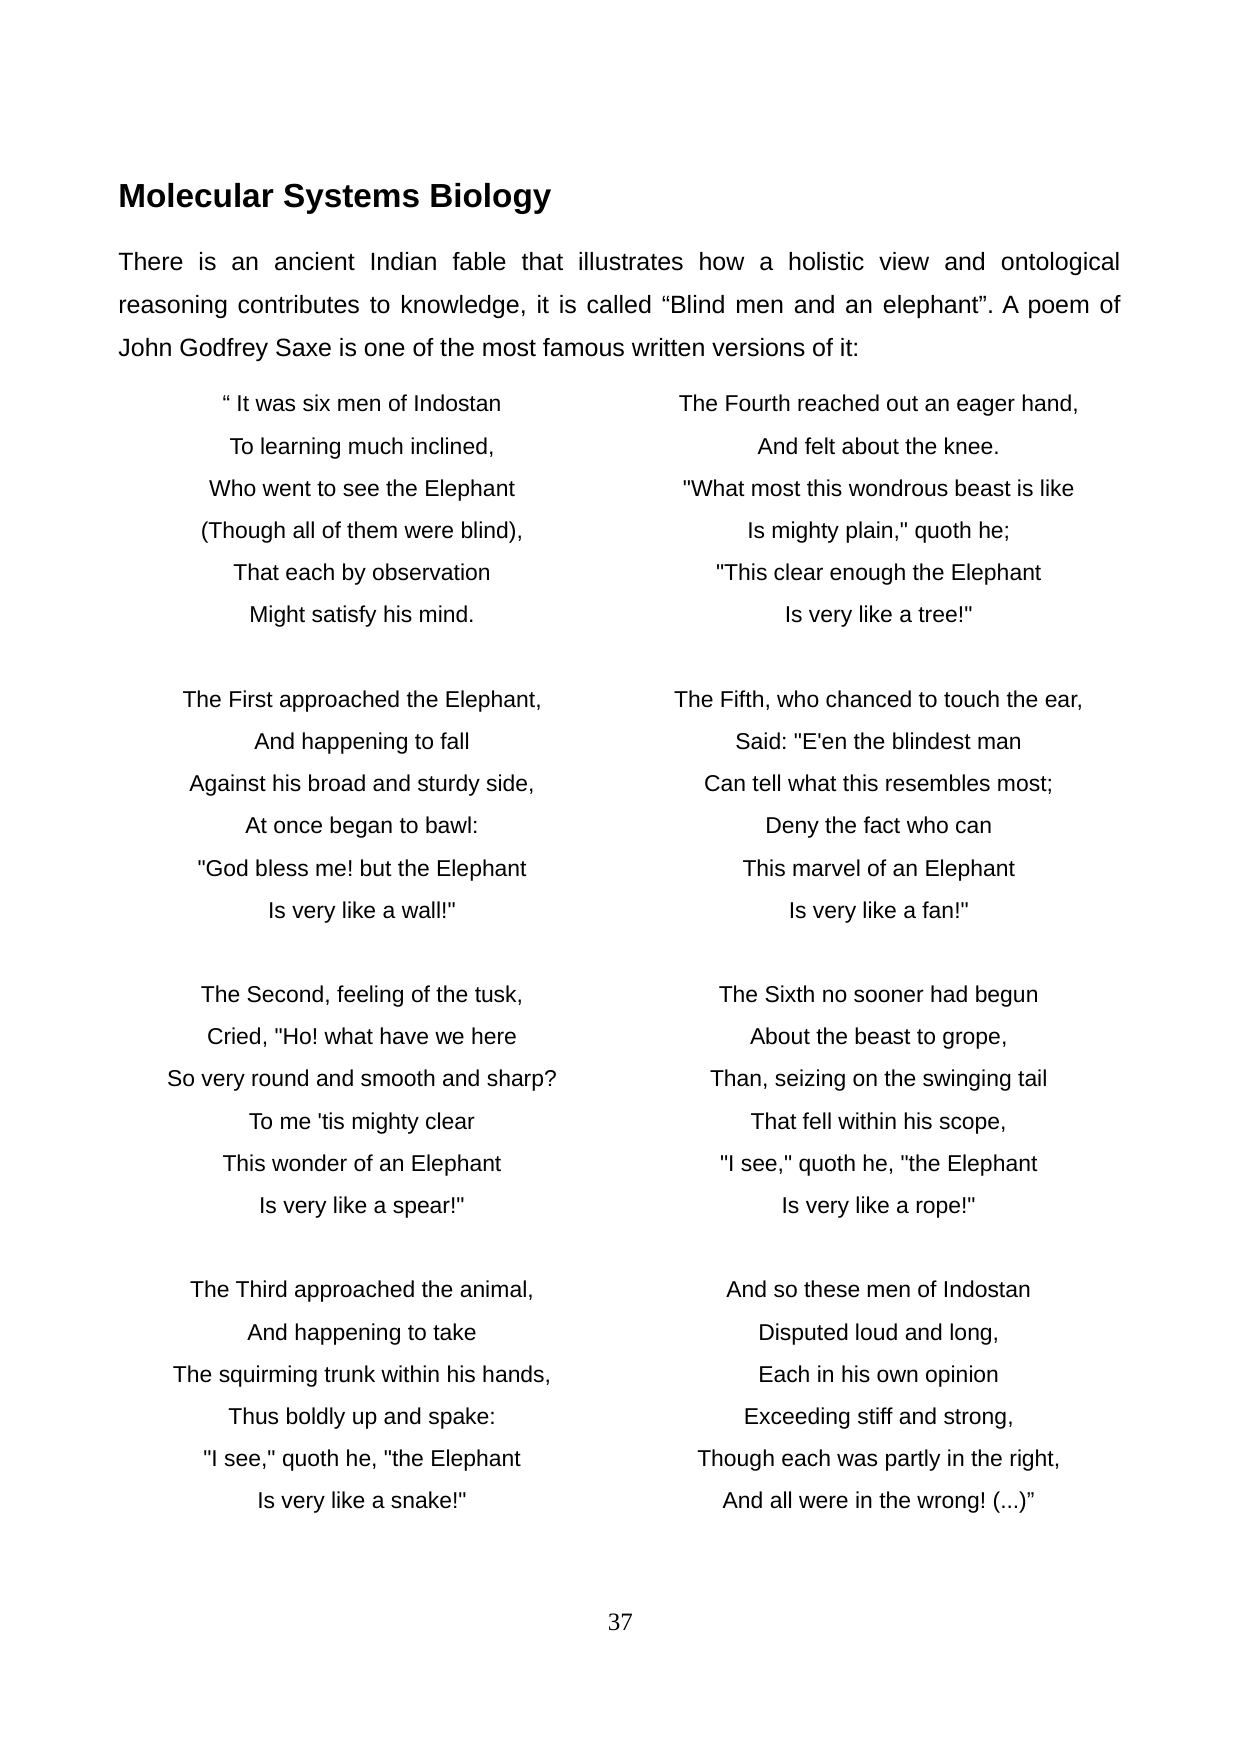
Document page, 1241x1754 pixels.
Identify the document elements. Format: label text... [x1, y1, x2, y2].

text So very round and smooth and sharp? [118, 1065, 605, 1092]
text That fell within his scope, [635, 1108, 1122, 1134]
text Said: "E'en the blindest man [635, 728, 1122, 754]
text And happening to fall [118, 728, 605, 754]
text Exceeding stiff and strong, [635, 1403, 1122, 1429]
text Is very like a fan!" [635, 897, 1122, 923]
text Cried, "Ho! what have we here [118, 1023, 605, 1049]
text The Second, feeling of the tusk, [118, 981, 605, 1007]
text That each by observation [118, 559, 605, 586]
text And felt about the knee. [635, 433, 1122, 459]
text This marvel of an Elephant [635, 854, 1122, 881]
text Is very like a wall!" [118, 897, 605, 923]
text About the beast to grope, [635, 1023, 1122, 1049]
text Though each was partly in the right, [635, 1445, 1122, 1471]
text This wonder of an Elephant [118, 1150, 605, 1176]
text Who went to see the Elephant [118, 475, 605, 501]
text Can tell what this resembles most; [635, 770, 1122, 796]
text Against his broad and sturdy side, [118, 770, 605, 796]
text And happening to take [118, 1318, 605, 1345]
text And all were in the wrong! (...)” [635, 1487, 1122, 1514]
text The Fifth, who chanced to touch the ear, [635, 686, 1122, 712]
text (Though all of them were blind), [118, 517, 605, 543]
text Is very like a snake!" [118, 1487, 605, 1514]
text Is very like a rope!" [635, 1192, 1122, 1218]
subtitle Molecular Systems Biology [118, 176, 1122, 215]
text Is mighty plain," quoth he; [635, 517, 1122, 543]
text "This clear enough the Elephant [635, 559, 1122, 586]
text “ It was six men of Indostan [118, 390, 605, 417]
text "What most this wondrous beast is like [635, 475, 1122, 501]
text At once began to bawl: [118, 812, 605, 839]
text Deny the fact who can [635, 812, 1122, 839]
text There is an ancient Indian fable that illustrates how a holistic view and ontological reasoning contributes to knowledge, it is called “Blind men and an elephant”. A poem of John Godfrey Saxe is one of the most famous written versions of it: [118, 246, 1122, 361]
text Disputed loud and long, [635, 1318, 1122, 1345]
text Is very like a spear!" [118, 1192, 605, 1218]
text Might satisfy his mind. [118, 601, 605, 628]
text "God bless me! but the Elephant [118, 854, 605, 881]
text Than, seizing on the swinging tail [635, 1065, 1122, 1092]
text "I see," quoth he, "the Elephant [118, 1445, 605, 1471]
text To learning much inclined, [118, 433, 605, 459]
text And so these men of Indostan [635, 1276, 1122, 1303]
text "I see," quoth he, "the Elephant [635, 1150, 1122, 1176]
text To me 'tis mighty clear [118, 1108, 605, 1134]
text The Sixth no sooner had begun [635, 981, 1122, 1007]
text The First approached the Elephant, [118, 686, 605, 712]
text The Third approached the animal, [118, 1276, 605, 1303]
text Each in his own opinion [635, 1361, 1122, 1387]
text The squirming trunk within his hands, [118, 1361, 605, 1387]
text Is very like a tree!" [635, 601, 1122, 628]
text The Fourth reached out an eager hand, [635, 390, 1122, 417]
text Thus boldly up and spake: [118, 1403, 605, 1429]
